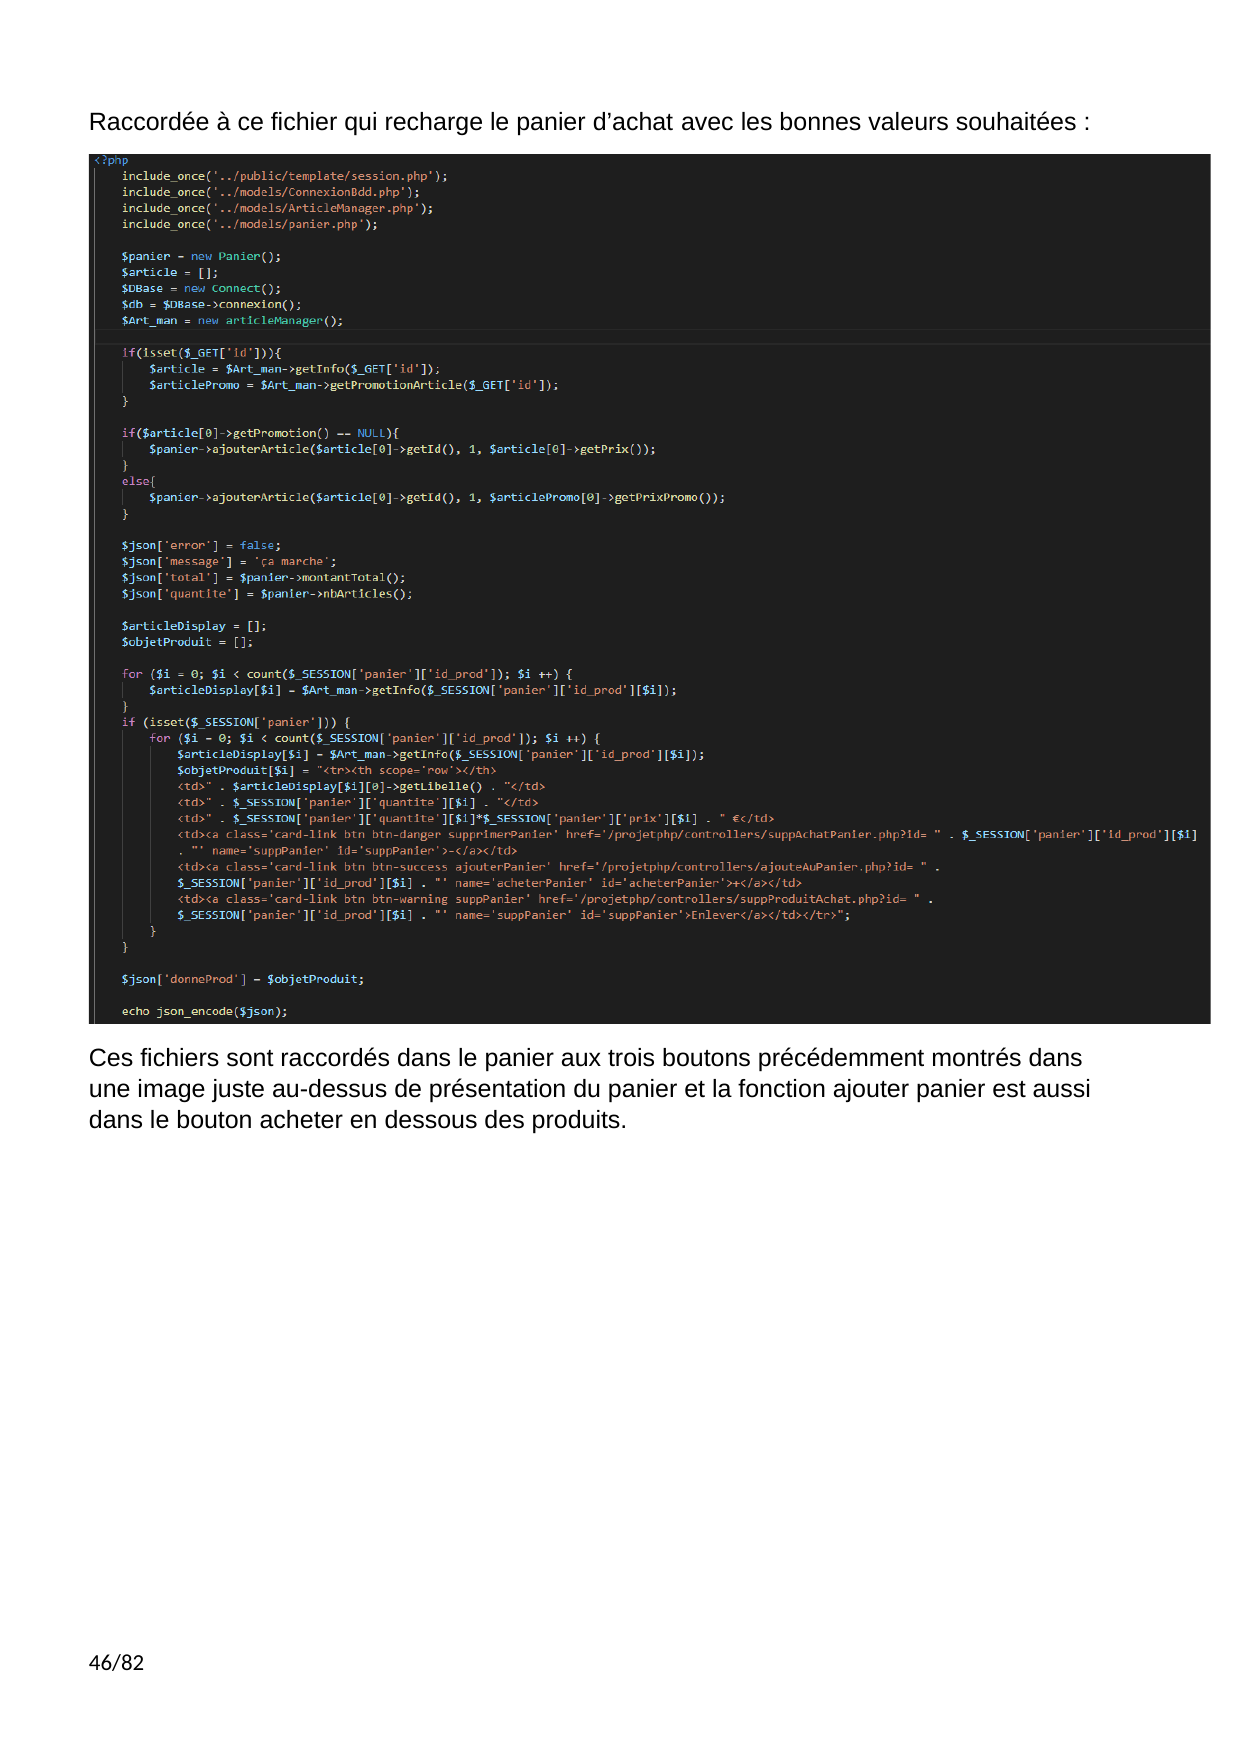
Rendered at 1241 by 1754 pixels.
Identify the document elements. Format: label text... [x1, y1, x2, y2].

text Ces fichiers sont raccordés dans le panier aux trois boutons précédemment montrés dans une image juste au-dessus de présentation du panier et la fonction ajouter panier est aussi dans le bouton acheter en dessous des produits. [89, 1043, 1092, 1134]
picture [88, 154, 1211, 1024]
text Raccordée à ce fichier qui recharge le panier d’achat avec les bonnes valeurs souhaitées : [89, 107, 1092, 136]
